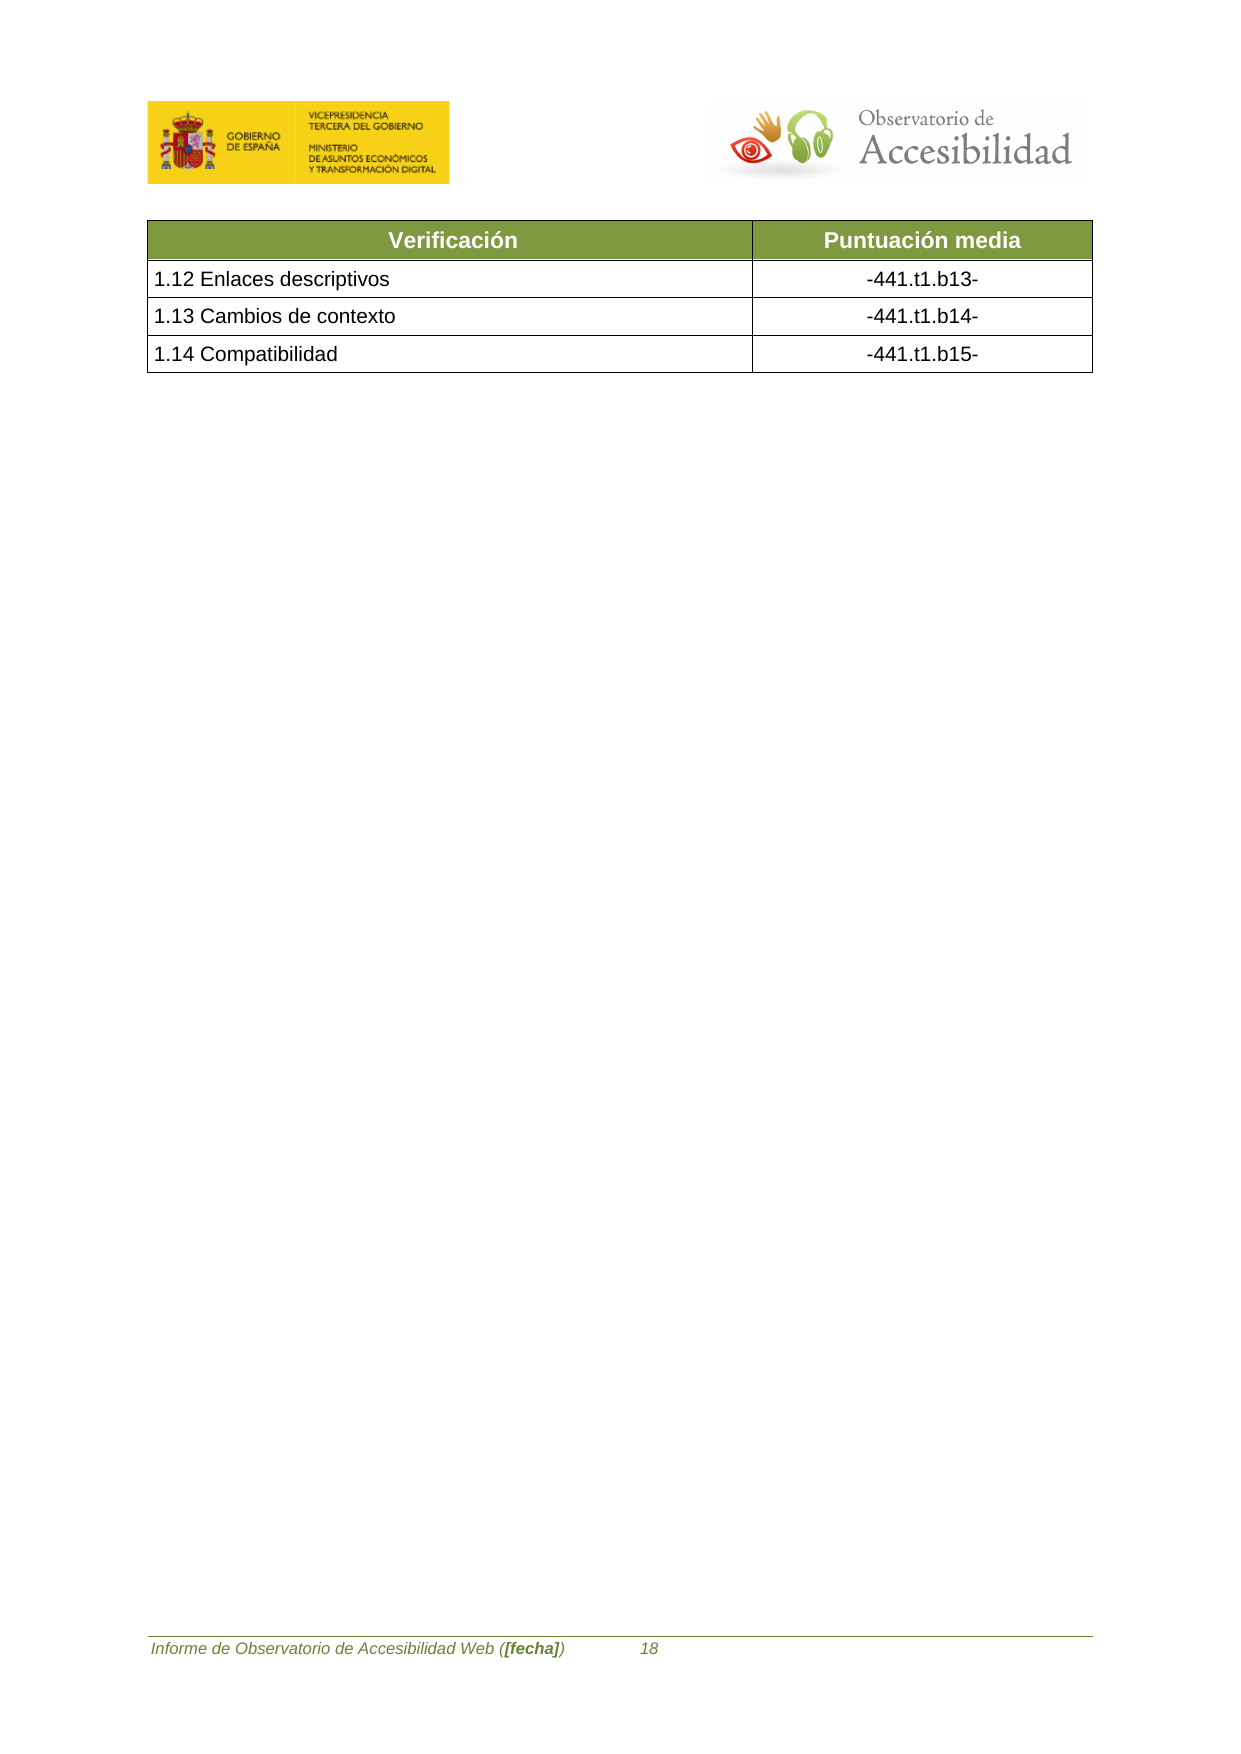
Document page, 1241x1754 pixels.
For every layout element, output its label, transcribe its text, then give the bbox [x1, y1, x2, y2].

table_header Verificación [148, 221, 752, 259]
table_header Puntuación media [753, 221, 1092, 259]
picture [147, 101, 450, 184]
table_cell 1.12 Enlaces descriptivos [148, 261, 752, 297]
table_cell -441.t1.b14- [753, 298, 1092, 334]
table_cell -441.t1.b13- [753, 261, 1092, 297]
table_cell 1.14 Compatibilidad [148, 336, 752, 372]
table_cell -441.t1.b15- [753, 336, 1092, 372]
picture [710, 101, 1086, 184]
table_cell 1.13 Cambios de contexto [148, 298, 752, 334]
